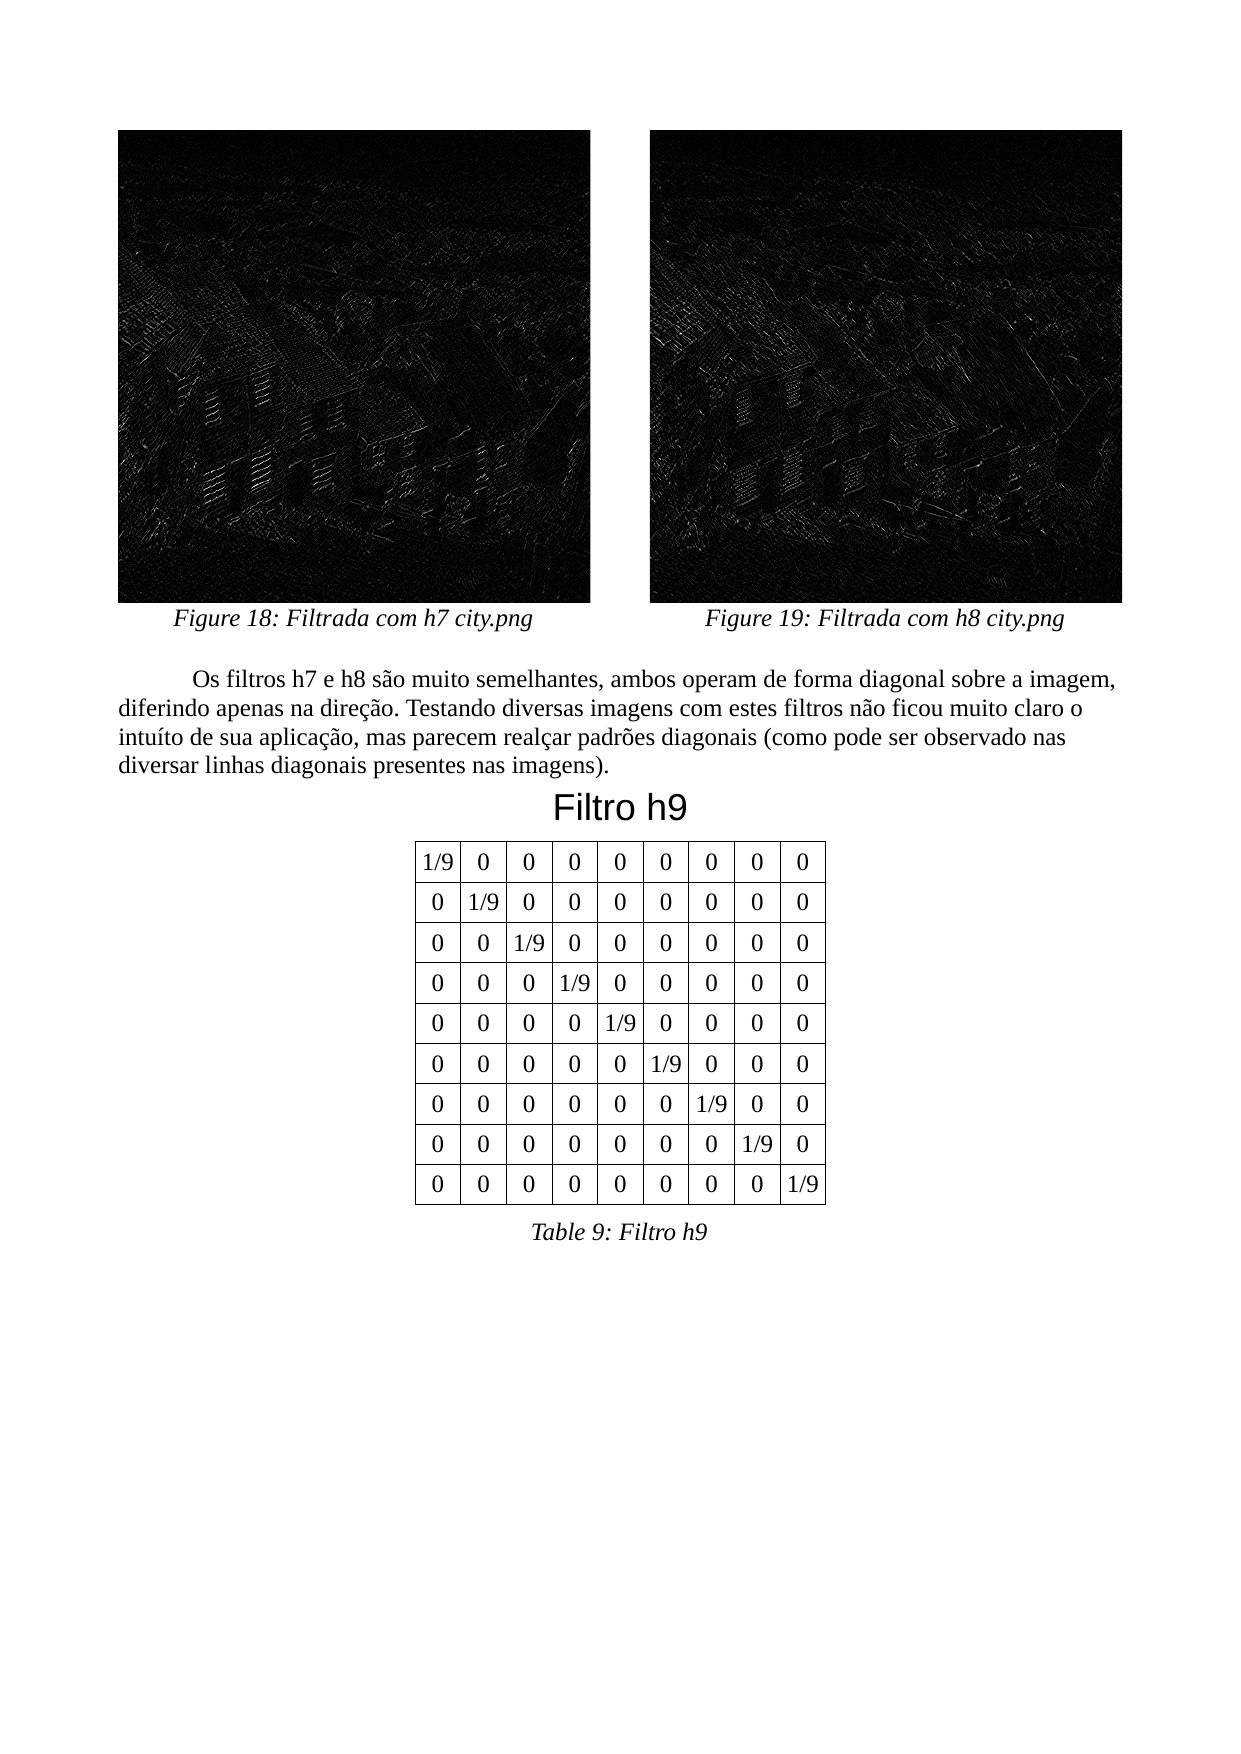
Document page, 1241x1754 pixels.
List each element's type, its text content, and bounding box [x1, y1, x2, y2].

table_cell 0 [735, 1165, 780, 1204]
text Table 9: Filtro h9 [118, 1217, 1122, 1245]
table_cell 0 [735, 1004, 780, 1043]
table_cell 0 [553, 923, 597, 962]
table_cell 0 [735, 923, 780, 962]
table_cell 0 [689, 1165, 734, 1204]
table_cell 0 [507, 1044, 552, 1083]
table_header 0 [507, 842, 552, 882]
table_cell 0 [735, 1084, 780, 1123]
table_cell 0 [644, 963, 688, 1002]
table_cell 0 [689, 963, 734, 1002]
table_cell 1/9 [553, 963, 597, 1002]
table_cell 0 [598, 1165, 643, 1204]
table_cell 0 [781, 1125, 825, 1164]
table_cell 0 [416, 1165, 460, 1204]
table_cell 0 [598, 1084, 643, 1123]
table_cell 0 [598, 1125, 643, 1164]
table_cell 0 [781, 963, 825, 1002]
table_cell 0 [416, 923, 460, 962]
table_cell 0 [598, 963, 643, 1002]
table_cell 0 [416, 883, 460, 922]
table_cell 0 [644, 923, 688, 962]
table_cell 0 [735, 883, 780, 922]
table_cell 0 [416, 1084, 460, 1123]
table_cell 0 [598, 883, 643, 922]
table_cell 0 [461, 1125, 506, 1164]
text Figure 19: Filtrada com h8 city.png [650, 603, 1122, 632]
table_cell 0 [553, 1125, 597, 1164]
table_cell 0 [598, 923, 643, 962]
table_cell 0 [553, 1084, 597, 1123]
table_cell 0 [461, 963, 506, 1002]
text Os filtros h7 e h8 são muito semelhantes, ambos operam de forma diagonal sobre a imagem, diferindo apenas na direção. Testando diversas imagens com estes filtros não ficou muito claro o intuíto de sua aplicação, mas parecem realçar padrões diagonais (como pode ser observado nas diversar linhas diagonais presentes nas imagens). [118, 664, 1122, 779]
table_cell 0 [781, 883, 825, 922]
table_cell 0 [689, 1044, 734, 1083]
table_cell 1/9 [598, 1004, 643, 1043]
table_cell 0 [553, 1165, 597, 1204]
table_cell 0 [781, 923, 825, 962]
table_cell 0 [507, 963, 552, 1002]
table_cell 0 [416, 1044, 460, 1083]
table_cell 0 [644, 1165, 688, 1204]
table_header 0 [553, 842, 597, 882]
table_cell 0 [598, 1044, 643, 1083]
table_cell 0 [507, 883, 552, 922]
table_cell 1/9 [781, 1165, 825, 1204]
table_cell 0 [644, 883, 688, 922]
table_cell 0 [781, 1084, 825, 1123]
table_cell 0 [416, 1004, 460, 1043]
table_cell 0 [553, 883, 597, 922]
table_cell 0 [461, 1004, 506, 1043]
table_header 0 [781, 842, 825, 882]
table_cell 0 [461, 1044, 506, 1083]
table_cell 0 [461, 923, 506, 962]
subtitle Filtro h9 [118, 786, 1122, 829]
table_cell 1/9 [507, 923, 552, 962]
picture [649, 130, 1123, 603]
table_cell 0 [644, 1084, 688, 1123]
table_cell 0 [553, 1004, 597, 1043]
table_header 0 [689, 842, 734, 882]
table_cell 0 [689, 883, 734, 922]
table_cell 0 [507, 1004, 552, 1043]
table_cell 1/9 [735, 1125, 780, 1164]
table_cell 0 [781, 1004, 825, 1043]
table_cell 0 [461, 1084, 506, 1123]
table_cell 0 [416, 1125, 460, 1164]
table_cell 0 [735, 1044, 780, 1083]
table_cell 1/9 [644, 1044, 688, 1083]
table_cell 0 [735, 963, 780, 1002]
table_cell 0 [507, 1125, 552, 1164]
table_header 0 [735, 842, 780, 882]
table_cell 0 [416, 963, 460, 1002]
table_header 1/9 [416, 842, 460, 882]
table_header 0 [644, 842, 688, 882]
text Figure 18: Filtrada com h7 city.png [118, 603, 591, 632]
table_cell 0 [781, 1044, 825, 1083]
picture [118, 130, 591, 603]
table_header 0 [598, 842, 643, 882]
table_cell 0 [507, 1165, 552, 1204]
table_cell 0 [644, 1004, 688, 1043]
table_cell 1/9 [689, 1084, 734, 1123]
table_cell 0 [689, 1125, 734, 1164]
table_cell 0 [507, 1084, 552, 1123]
table_cell 1/9 [461, 883, 506, 922]
table_cell 0 [553, 1044, 597, 1083]
table_cell 0 [644, 1125, 688, 1164]
table_cell 0 [689, 923, 734, 962]
table_header 0 [461, 842, 506, 882]
table_cell 0 [689, 1004, 734, 1043]
table_cell 0 [461, 1165, 506, 1204]
